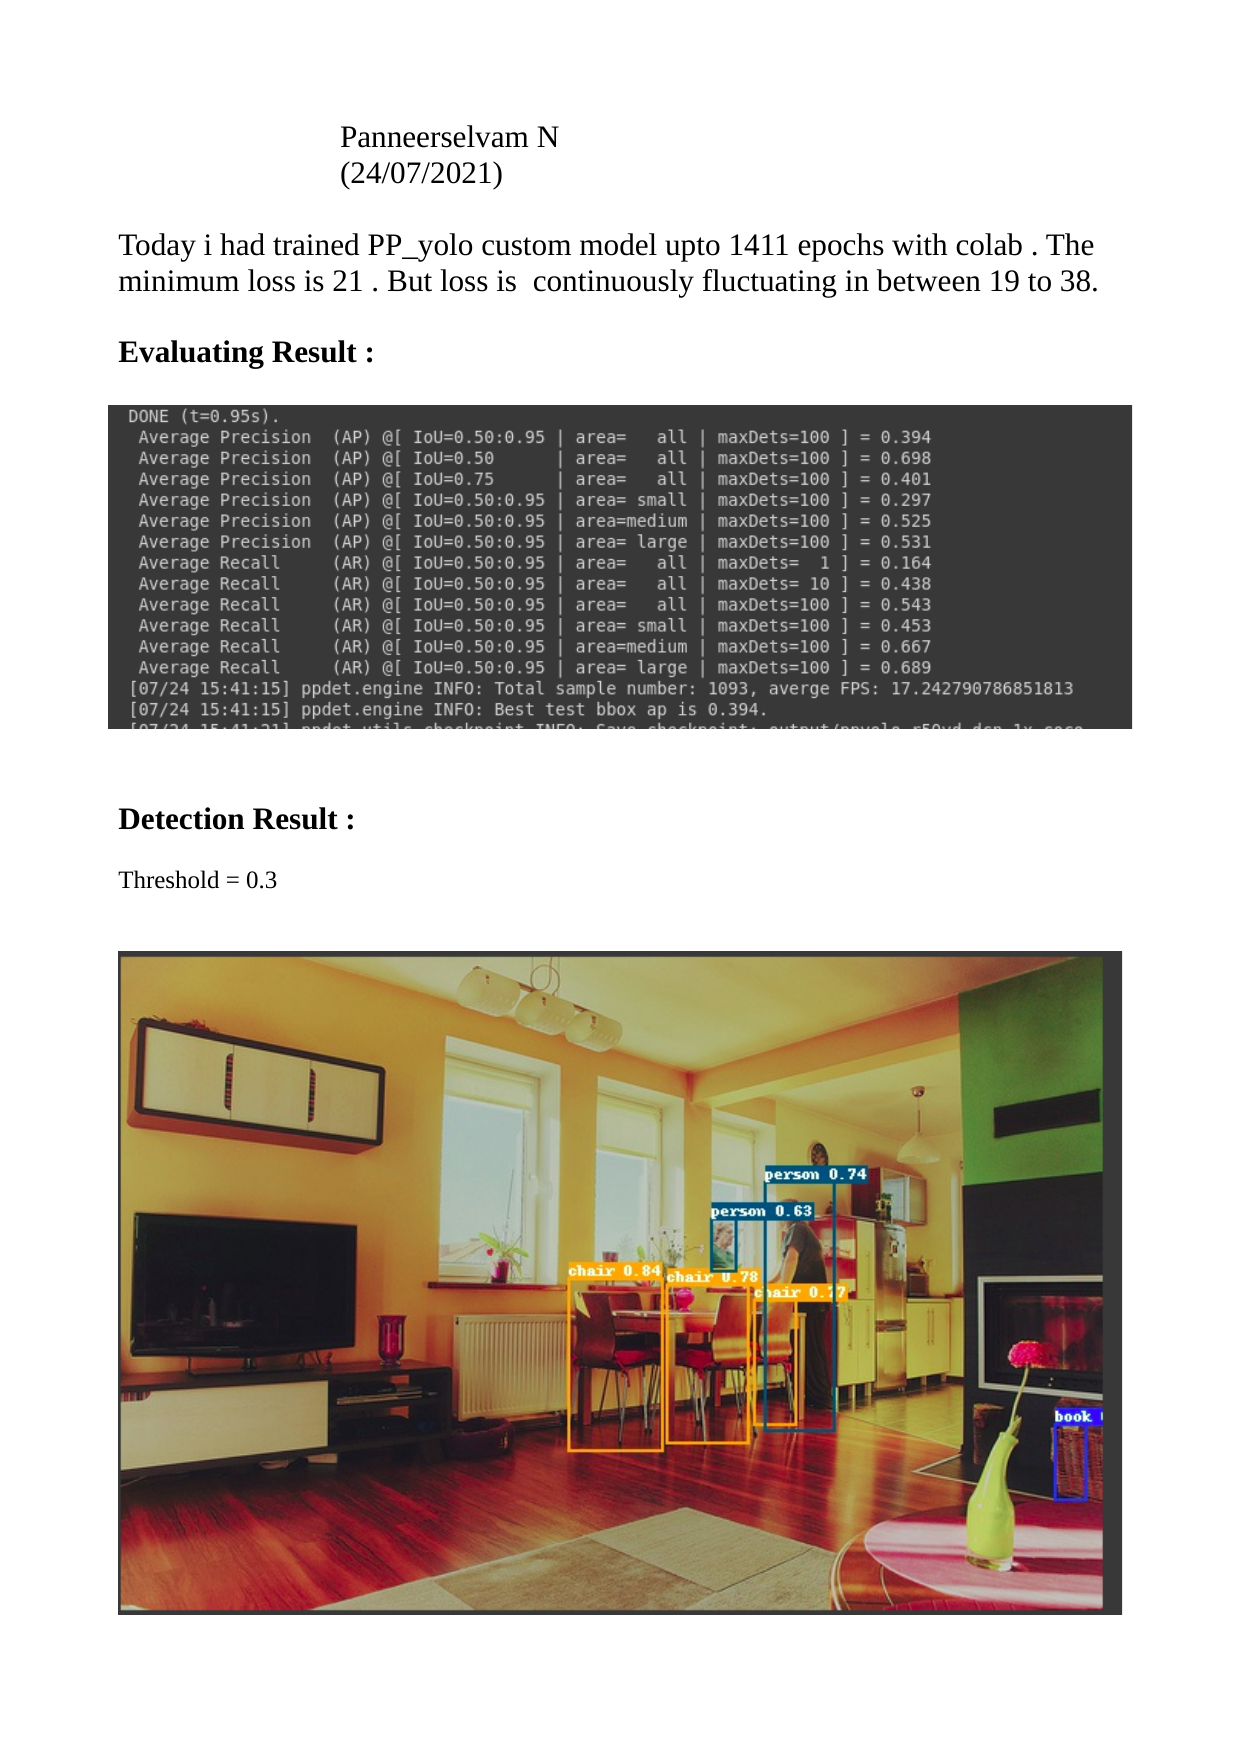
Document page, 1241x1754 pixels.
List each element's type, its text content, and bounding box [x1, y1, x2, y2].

text Threshold = 0.3 [118, 865, 1122, 894]
text Today i had trained PP_yolo custom model upto 1411 epochs with colab . The minimum loss is 21 . But loss is continuously fluctuating in between 19 to 38. [118, 226, 1122, 298]
text Evaluating Result : [118, 334, 1122, 370]
text Detection Result : [118, 800, 1122, 836]
picture [108, 405, 1133, 729]
picture [118, 951, 1123, 1615]
text (24/07/2021) [118, 154, 1122, 190]
text Panneerselvam N [118, 118, 1122, 154]
